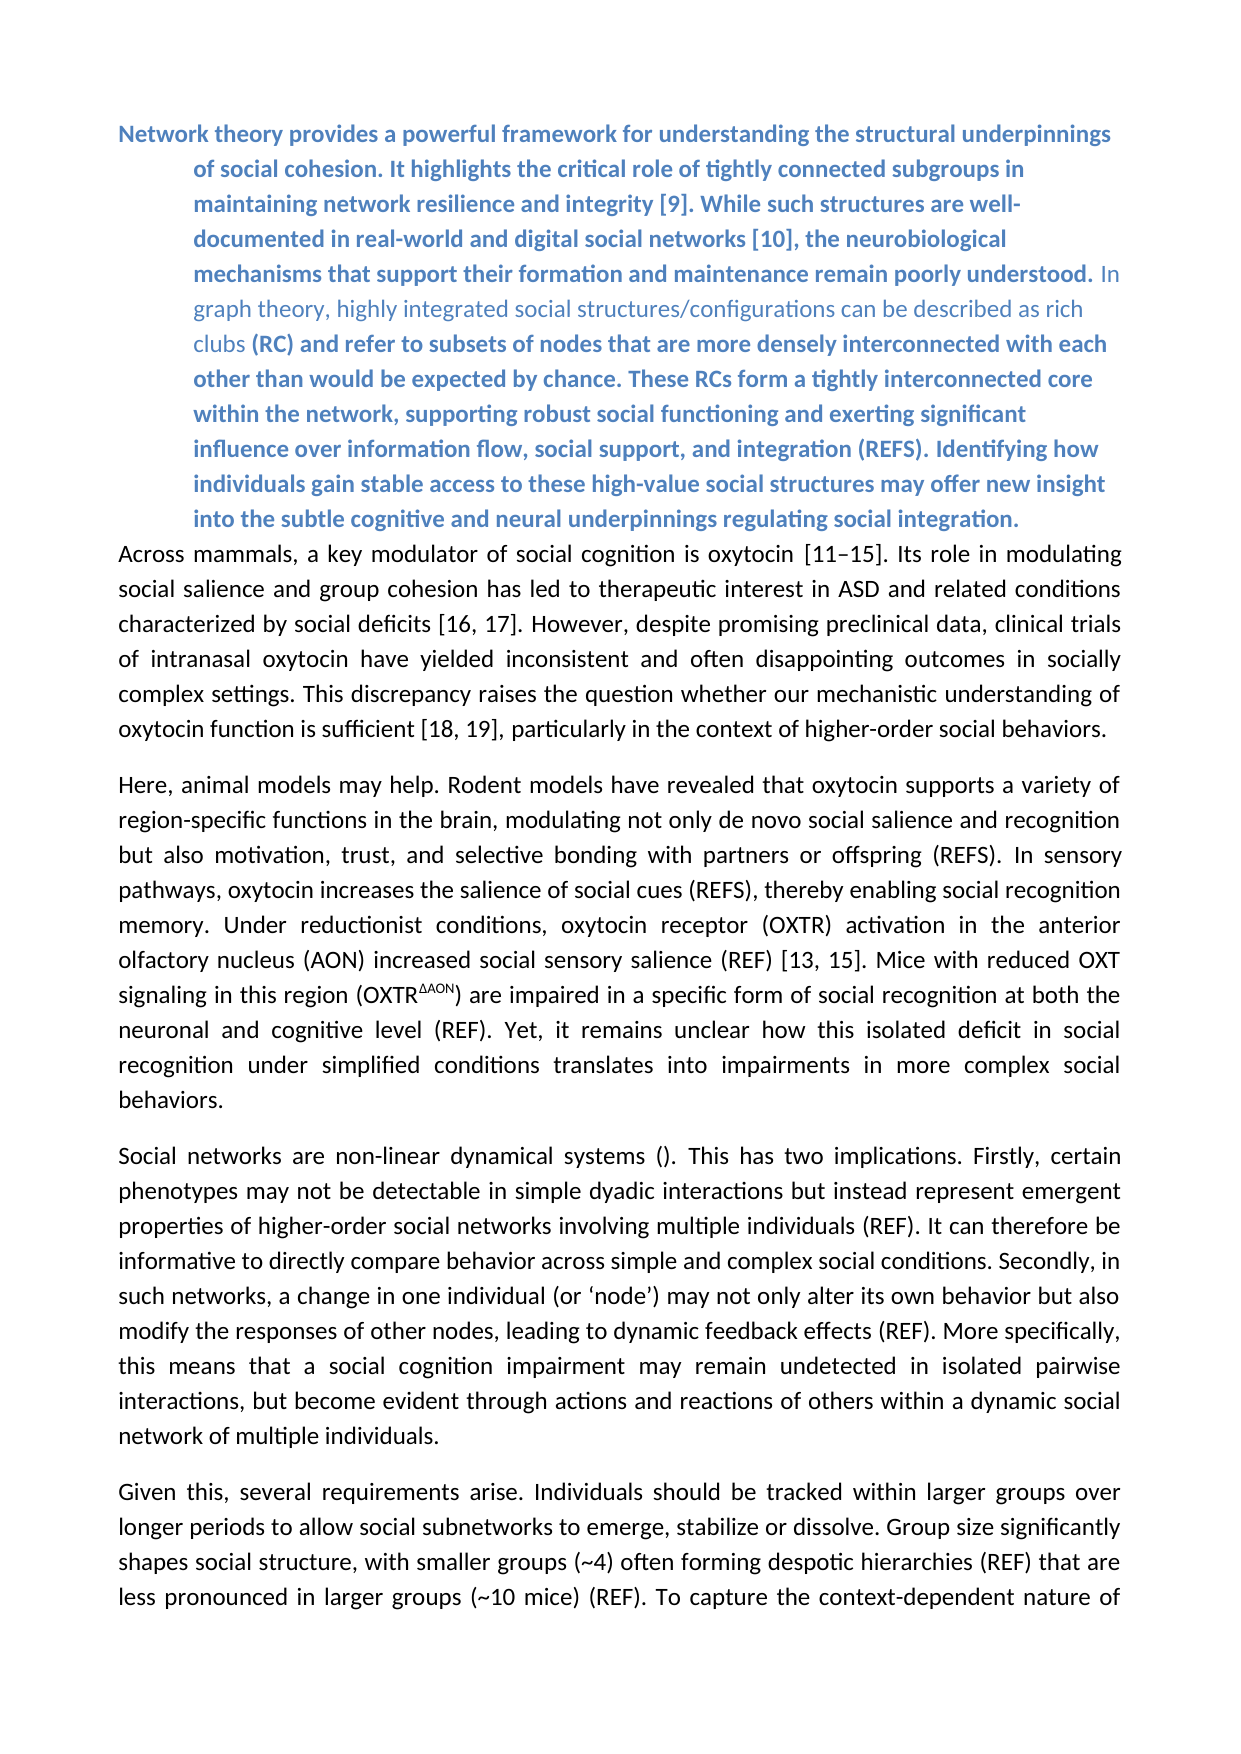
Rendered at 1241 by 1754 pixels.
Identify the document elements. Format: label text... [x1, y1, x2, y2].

subtitle Network theory provides a powerful framework for understanding the structural underpinnings of social cohesion. It highlights the critical role of tightly connected subgroups in maintaining network resilience and integrity [9]. While such structures are well-documented in real-world and digital social networks [10], the neurobiological mechanisms that support their formation and maintenance remain poorly understood. In graph theory, highly integrated social structures/configurations can be described as rich clubs (RC) and refer to subsets of nodes that are more densely interconnected with each other than would be expected by chance. These RCs form a tightly interconnected core within the network, supporting robust social functioning and exerting significant influence over information flow, social support, and integration (REFS). Identifying how individuals gain stable access to these high-value social structures may offer new insight into the subtle cognitive and neural underpinnings regulating social integration. [118, 118, 1122, 534]
text Across mammals, a key modulator of social cognition is oxytocin [11–15]. Its role in modulating social salience and group cohesion has led to therapeutic interest in ASD and related conditions characterized by social deficits [16, 17]. However, despite promising preclinical data, clinical trials of intranasal oxytocin have yielded inconsistent and often disappointing outcomes in socially complex settings. This discrepancy raises the question whether our mechanistic understanding of oxytocin function is sufficient [18, 19], particularly in the context of higher-order social behaviors. [118, 538, 1122, 744]
text Here, animal models may help. Rodent models have revealed that oxytocin supports a variety of region-specific functions in the brain, modulating not only de novo social salience and recognition but also motivation, trust, and selective bonding with partners or offspring (REFS). In sensory pathways, oxytocin increases the salience of social cues (REFS), thereby enabling social recognition memory. Under reductionist conditions, oxytocin receptor (OXTR) activation in the anterior olfactory nucleus (AON) increased social sensory salience (REF) [13, 15]. Mice with reduced OXT signaling in this region (OXTR∆AON) are impaired in a specific form of social recognition at both the neuronal and cognitive level (REF). Yet, it remains unclear how this isolated deficit in social recognition under simplified conditions translates into impairments in more complex social behaviors. [118, 769, 1122, 1114]
text Social networks are non-linear dynamical systems (). This has two implications. Firstly, certain phenotypes may not be detectable in simple dyadic interactions but instead represent emergent properties of higher-order social networks involving multiple individuals (REF). It can therefore be informative to directly compare behavior across simple and complex social conditions. Secondly, in such networks, a change in one individual (or ‘node’) may not only alter its own behavior but also modify the responses of other nodes, leading to dynamic feedback effects (REF). More specifically, this means that a social cognition impairment may remain undetected in isolated pairwise interactions, but become evident through actions and reactions of others within a dynamic social network of multiple individuals. [118, 1140, 1122, 1450]
text Given this, several requirements arise. Individuals should be tracked within larger groups over longer periods to allow social subnetworks to emerge, stabilize or dissolve. Group size significantly shapes social structure, with smaller groups (~4) often forming despotic hierarchies (REF) that are less pronounced in larger groups (~10 mice) (REF). To capture the context-dependent nature of [118, 1476, 1122, 1611]
